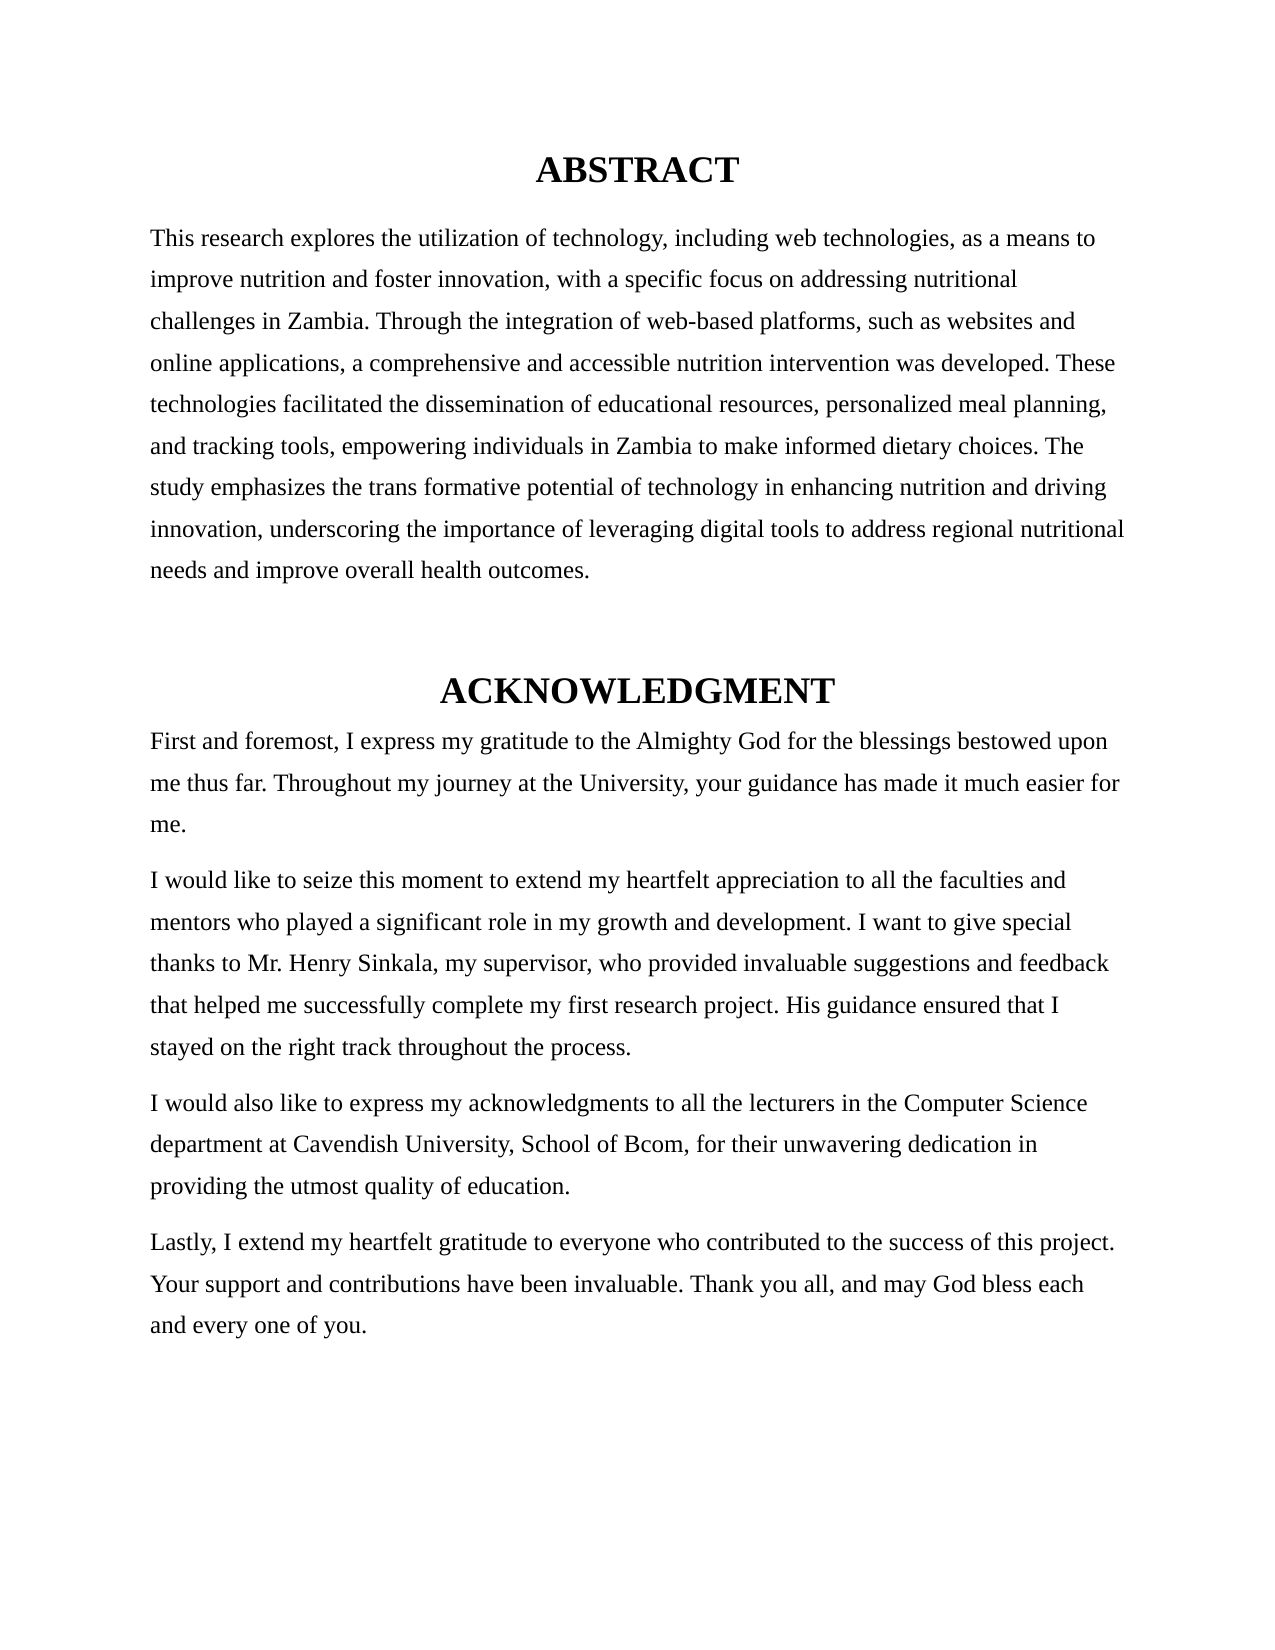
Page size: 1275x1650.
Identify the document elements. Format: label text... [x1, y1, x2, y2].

text First and foremost, I express my gratitude to the Almighty God for the blessings bestowed upon me thus far. Throughout my journey at the University, your guidance has made it much easier for me. [150, 727, 1125, 838]
subtitle ACKNOWLEDGMENT [150, 670, 1125, 711]
text I would like to seize this moment to extend my heartfelt appreciation to all the faculties and mentors who played a significant role in my growth and development. I want to give special thanks to Mr. Henry Sinkala, my supervisor, who provided invaluable suggestions and feedback that helped me successfully complete my first research project. His guidance ensured that I stayed on the right track throughout the process. [150, 866, 1125, 1060]
subtitle ABSTRACT [150, 149, 1125, 191]
text Lastly, I extend my heartfelt gratitude to everyone who contributed to the success of this project. Your support and contributions have been invaluable. Thank you all, and may God bless each and every one of you. [150, 1228, 1125, 1339]
text This research explores the utilization of technology, including web technologies, as a means to improve nutrition and foster innovation, with a specific focus on addressing nutritional challenges in Zambia. Through the integration of web-based platforms, such as websites and online applications, a comprehensive and accessible nutrition intervention was developed. These technologies facilitated the dissemination of educational resources, personalized meal planning, and tracking tools, empowering individuals in Zambia to make informed dietary choices. The study emphasizes the trans formative potential of technology in enhancing nutrition and driving innovation, underscoring the importance of leveraging digital tools to address regional nutritional needs and improve overall health outcomes. [150, 224, 1125, 584]
text I would also like to express my acknowledgments to all the lecturers in the Computer Science department at Cavendish University, School of Bcom, for their unwavering dedication in providing the utmost quality of education. [150, 1089, 1125, 1200]
